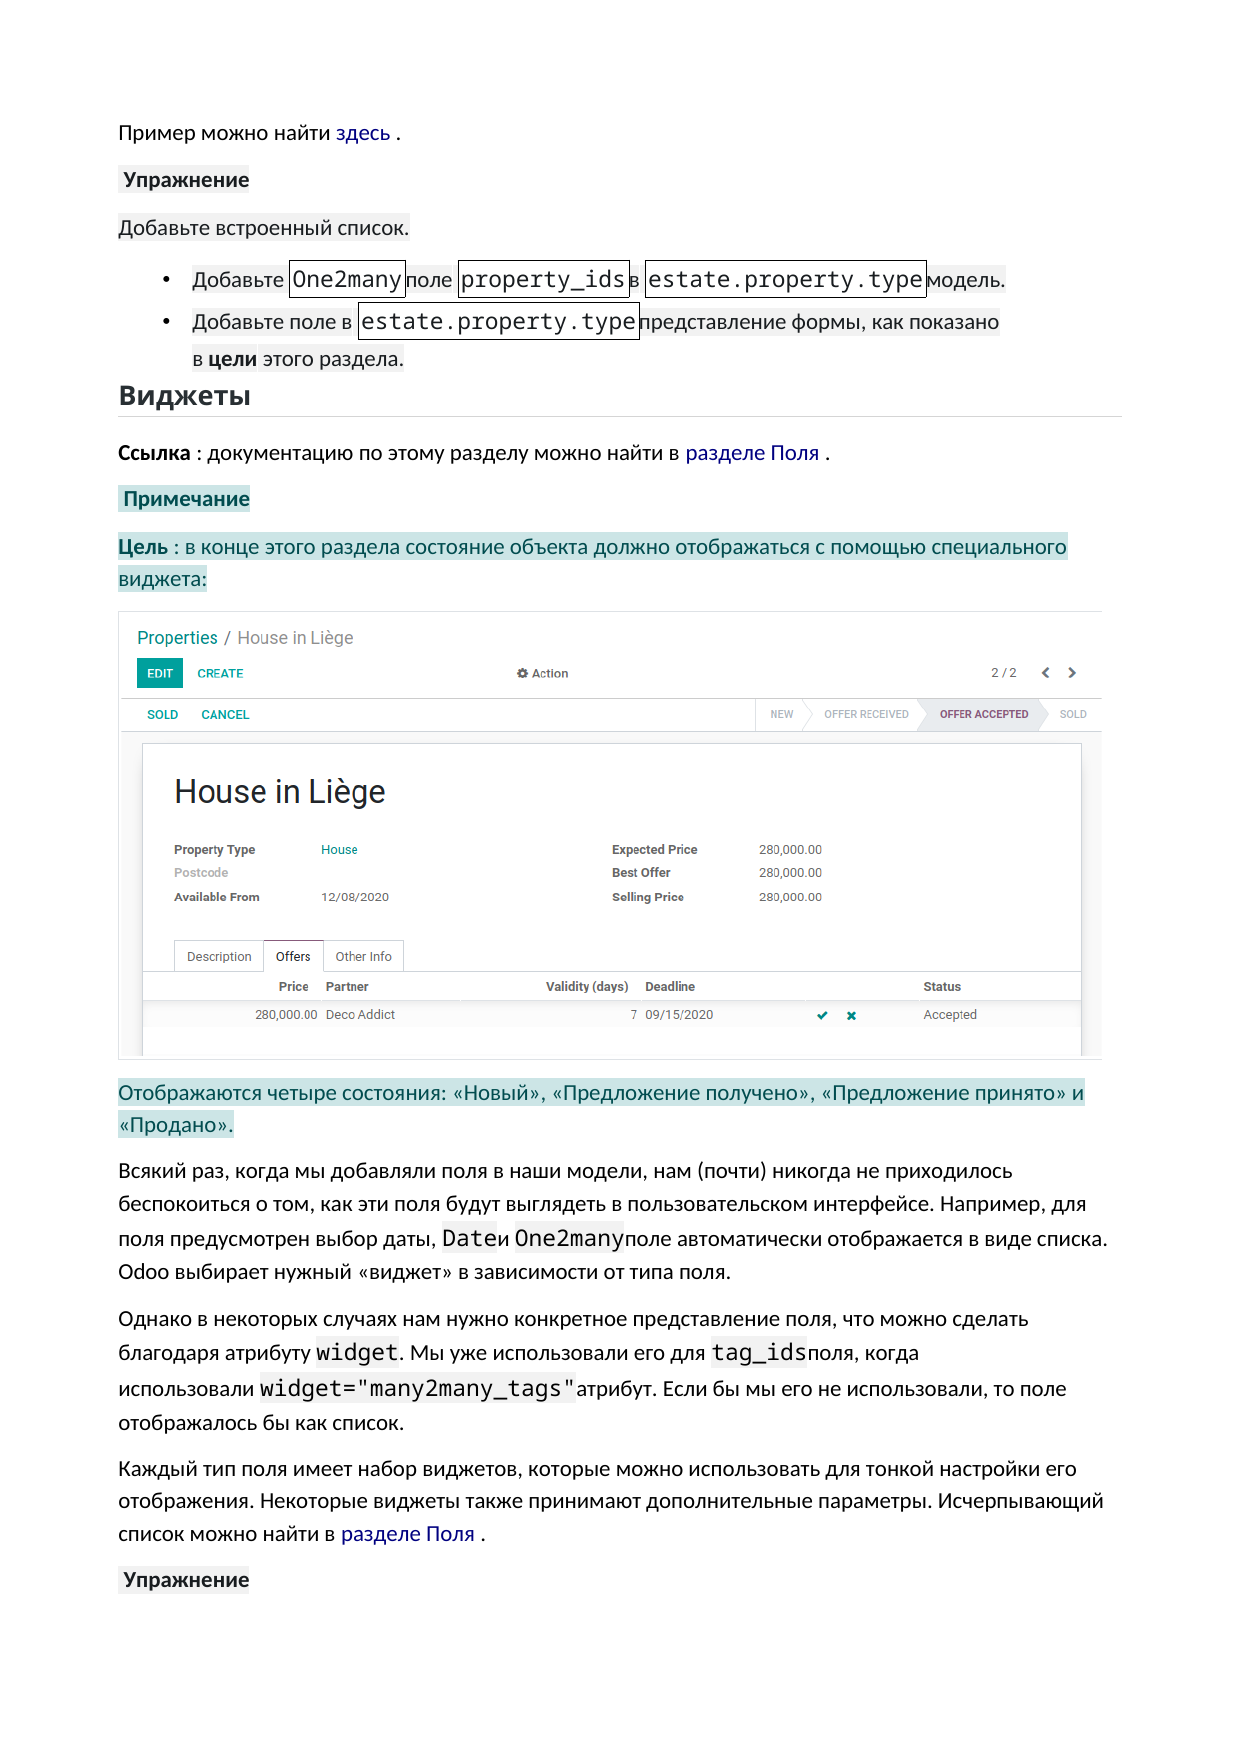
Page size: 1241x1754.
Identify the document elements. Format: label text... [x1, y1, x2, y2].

text Добавьте встроенный список. [118, 213, 1122, 241]
text Ссылка : документацию по этому разделу можно найти в разделе Поля . [118, 438, 1122, 466]
text Цель : в конце этого раздела состояние объекта должно отображаться с помощью специального виджета: [118, 532, 1122, 592]
subtitle Виджеты [118, 376, 1122, 416]
text Упражнение [118, 165, 1122, 193]
picture [121, 614, 1102, 1056]
text Отображаются четыре состояния: «Новый», «Предложение получено», «Предложение принято» и «Продано». [118, 1078, 1122, 1138]
list Добавьте One2many [162, 259, 405, 297]
text Примечание [118, 484, 1122, 512]
text Всякий раз, когда мы добавляли поля в наши модели, нам (почти) никогда не приходилось беспокоиться о том, как эти поля будут выглядеть в пользовательском интерфейсе. Например, для поля предусмотрен выбор даты, Dateи One2manyполе автоматически отображается в виде списка. Odoo выбирает нужный «виджет» в зависимости от типа поля. [118, 1157, 1122, 1285]
text Однако в некоторых случаях нам нужно конкретное представление поля, что можно сделать благодаря атрибуту widget. Мы уже использовали его для tag_idsполя, когда использовали widget="many2many_tags"атрибут. Если бы мы его не использовали, то поле отображалось бы как список. [118, 1304, 1122, 1436]
list модель. [927, 259, 1122, 297]
text Каждый тип поля имеет набор виджетов, которые можно использовать для тонкой настройки его отображения. Некоторые виджеты также принимают дополнительные параметры. Исчерпывающий список можно найти в разделе Поля . [118, 1454, 1122, 1547]
list Добавьте поле в estate.property.typeпредставление формы, как показано в цели этого раздела. [162, 302, 1122, 372]
text Упражнение [118, 1566, 1122, 1594]
text Пример можно найти здесь . [118, 118, 1122, 146]
list поле property_ids [406, 259, 629, 297]
list в estate.property.type [630, 259, 926, 297]
